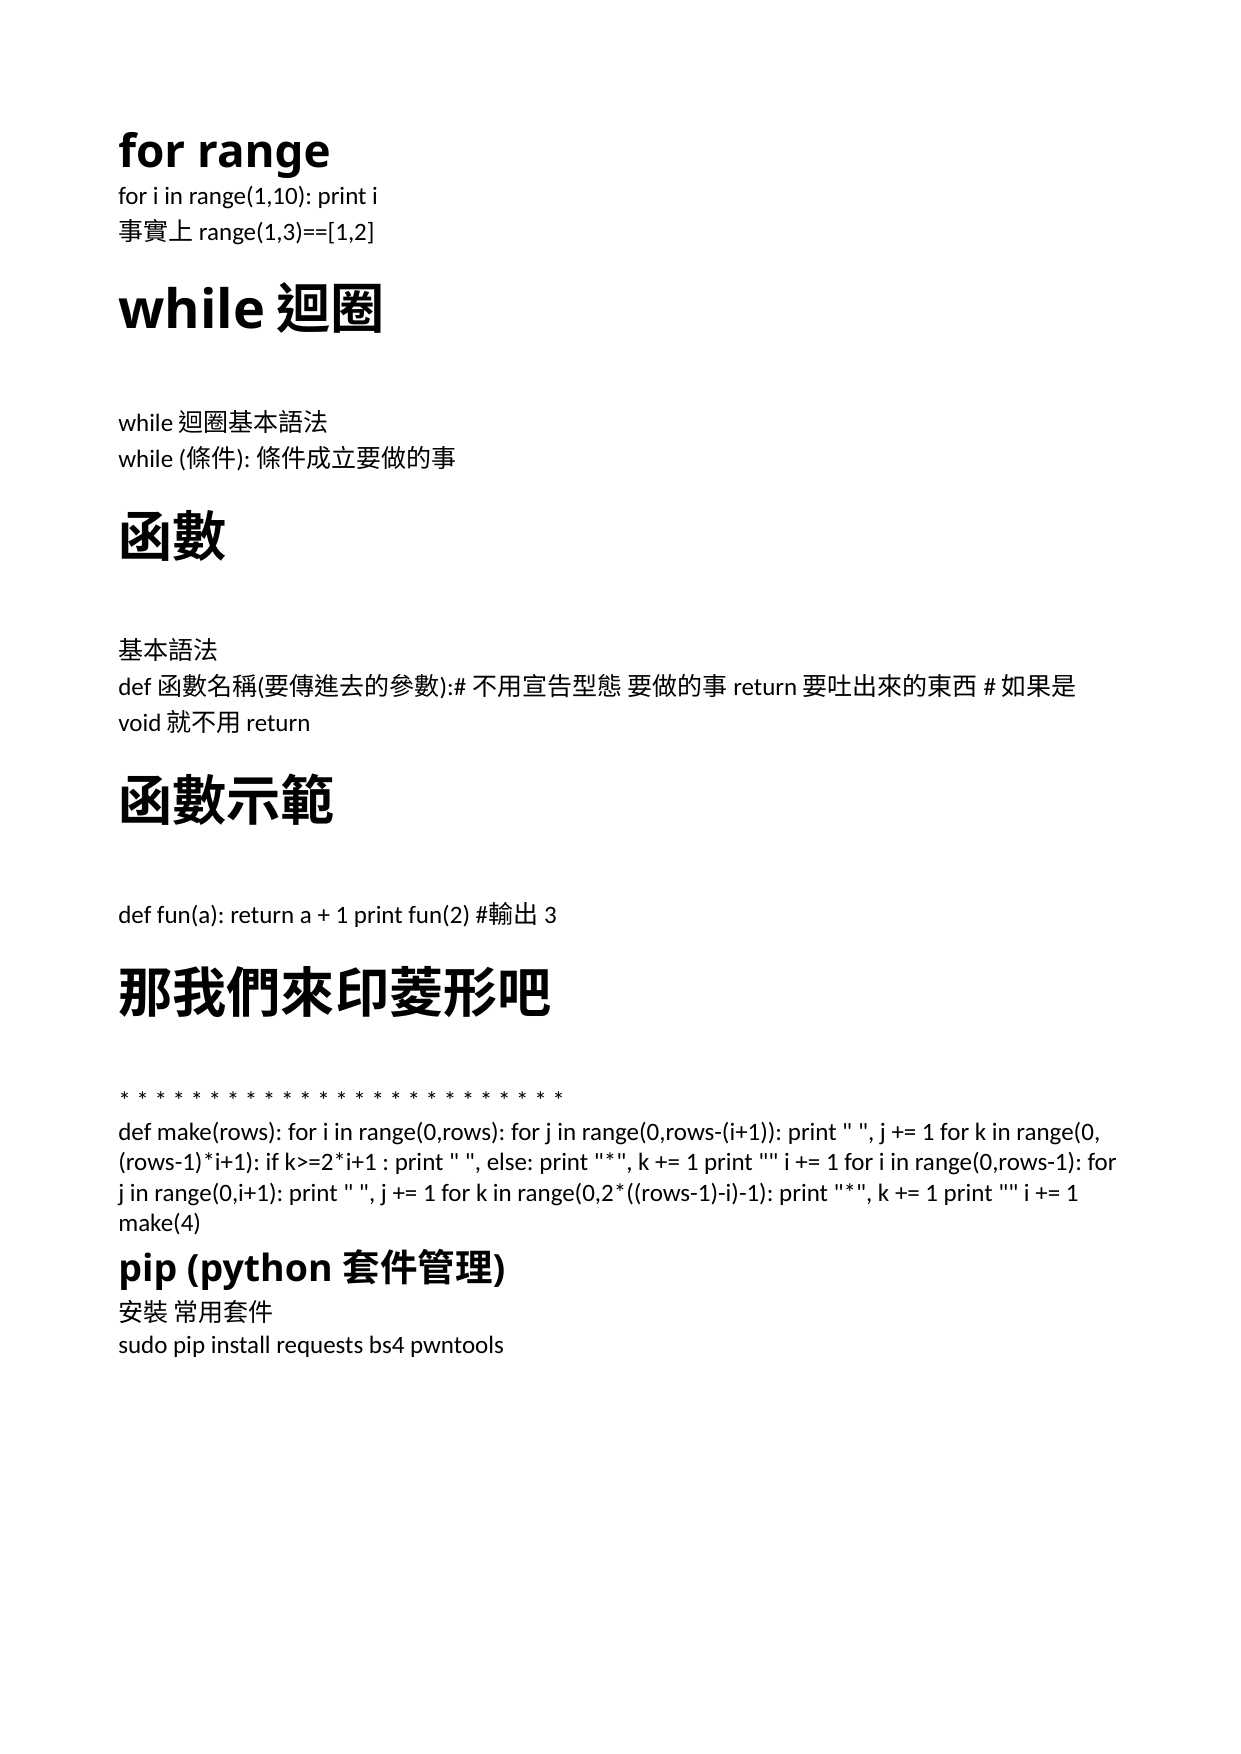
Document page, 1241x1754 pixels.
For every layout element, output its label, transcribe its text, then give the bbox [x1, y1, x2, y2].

text for i in range(1,10): print i [118, 181, 1122, 211]
subtitle while迴圈 [118, 266, 1122, 345]
text sudo pip install requests bs4 pwntools [118, 1329, 1122, 1359]
subtitle for range [118, 118, 1122, 181]
text 事實上 range(1,3)==[1,2] [118, 211, 1122, 247]
text 安裝 常用套件 [118, 1293, 1122, 1329]
text while (條件): 條件成立要做的事 [118, 439, 1122, 475]
text * * * * * * * * * * * * * * * * * * * * * * * * * [118, 1086, 1122, 1116]
text def make(rows): for i in range(0,rows): for j in range(0,rows-(i+1)): print " ", j += 1 for k in range(0,(rows-1)*i+1): if k>=2*i+1 : print " ", else: print "*", k += 1 print "" i += 1 for i in range(0,rows-1): for j in range(0,i+1): print " ", j += 1 for k in range(0,2*((rows-1)-i)-1): print "*", k += 1 print "" i += 1 make(4) [118, 1116, 1122, 1238]
text def fun(a): return a + 1 print fun(2) #輸出 3 [118, 894, 1122, 930]
text 基本語法 [118, 630, 1122, 667]
subtitle 那我們來印菱形吧 [118, 949, 1122, 1028]
subtitle 函數 [118, 494, 1122, 572]
subtitle 函數示範 [118, 758, 1122, 836]
text while迴圈基本語法 [118, 403, 1122, 439]
subtitle pip (python 套件管理) [118, 1238, 1122, 1293]
text def 函數名稱(要傳進去的參數):# 不用宣告型態 要做的事 return 要吐出來的東西 # 如果是void就不用return [118, 667, 1122, 739]
